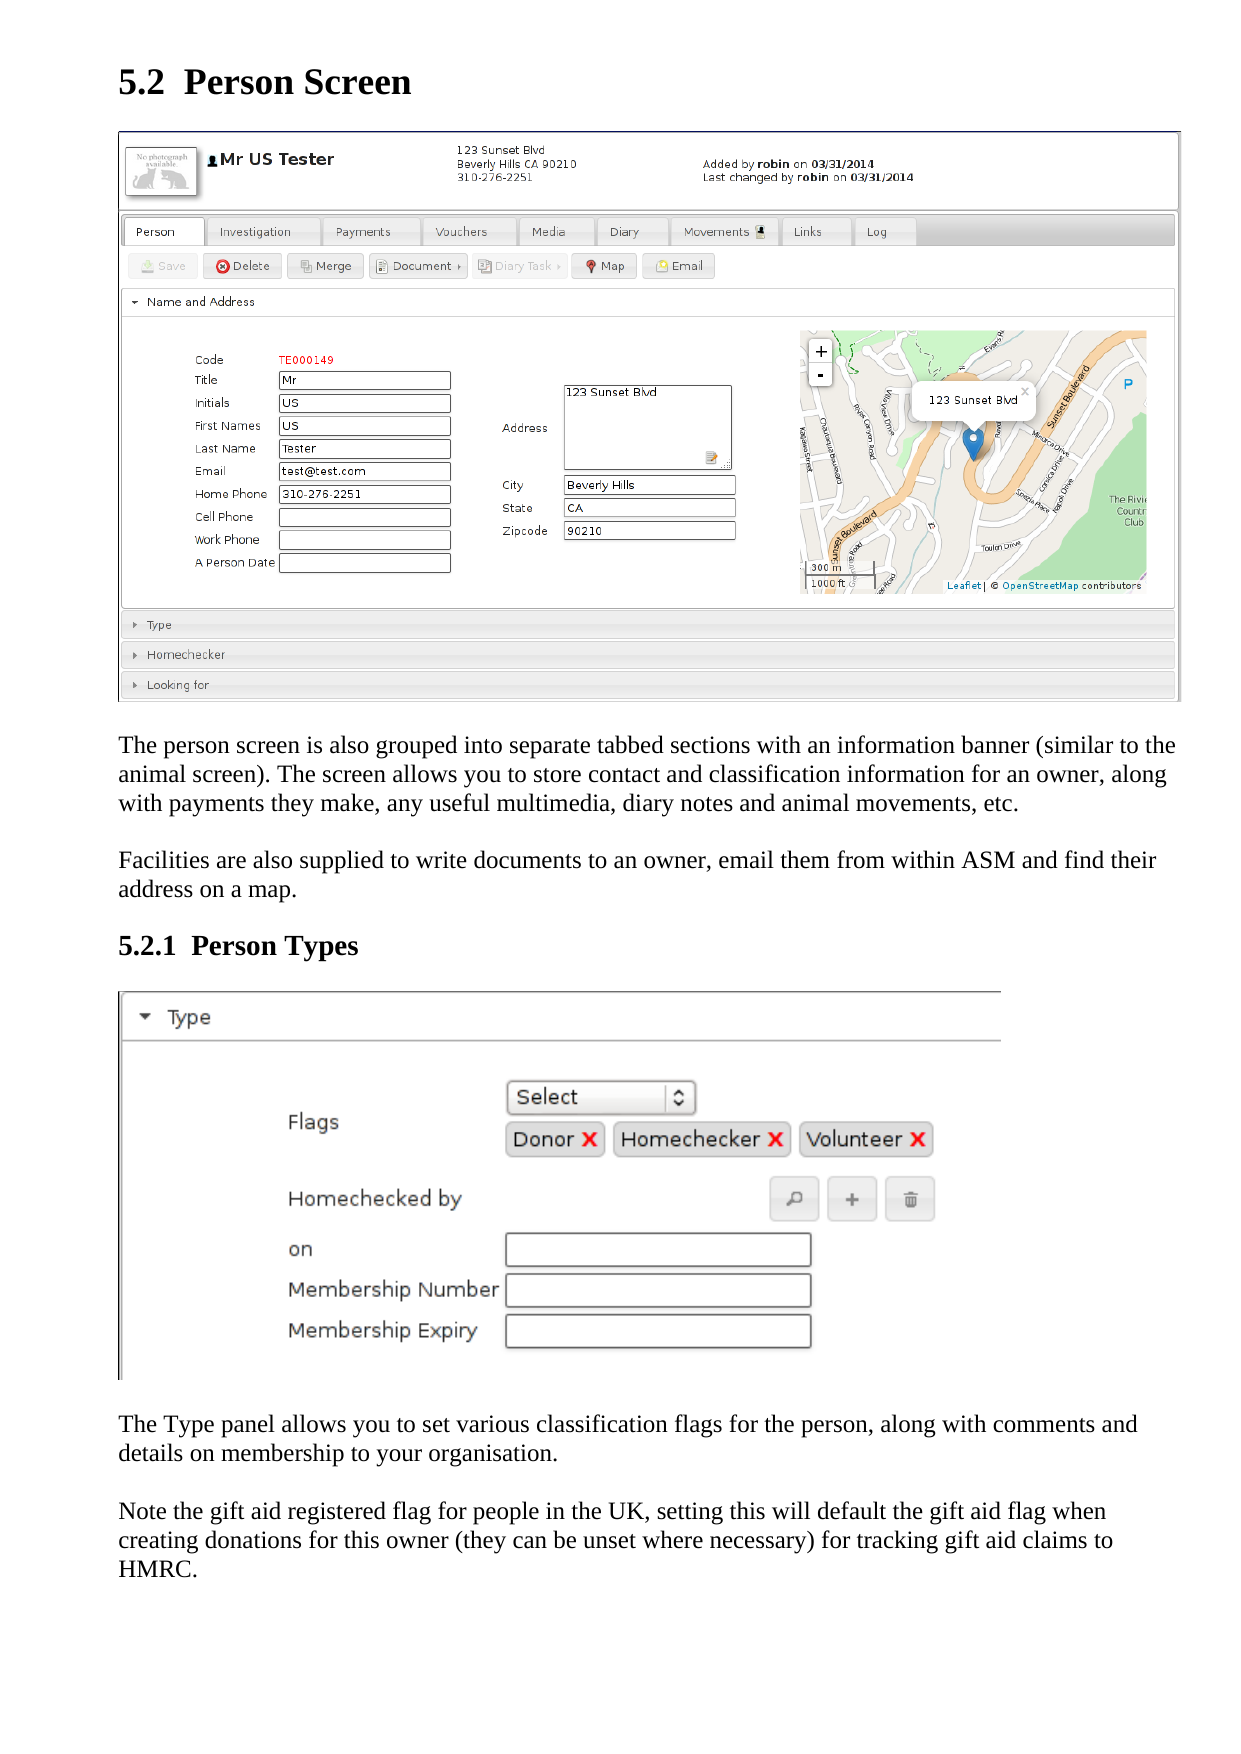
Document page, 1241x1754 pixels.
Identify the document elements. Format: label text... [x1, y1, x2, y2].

text Facilities are also supplied to write documents to an owner, email them from within ASM and find their address on a map. [118, 845, 1181, 903]
text The person screen is also grouped into separate tabbed sections with an information banner (similar to the animal screen). The screen allows you to store contact and classification information for an owner, along with payments they make, any useful multimedia, diary notes and animal movements, etc. [118, 730, 1181, 817]
text The Type panel allows you to set various classification flags for the person, along with comments and details on membership to your organisation. [118, 1409, 1181, 1467]
subtitle Person Types [118, 928, 1181, 961]
picture [118, 131, 1182, 702]
text Note the gift aid registered flag for people in the UK, setting this will default the gift aid flag when creating donations for this owner (they can be unset where necessary) for tracking gift aid claims to HMRC. [118, 1496, 1181, 1583]
subtitle Person Screen [118, 59, 1181, 102]
picture [118, 991, 1001, 1380]
